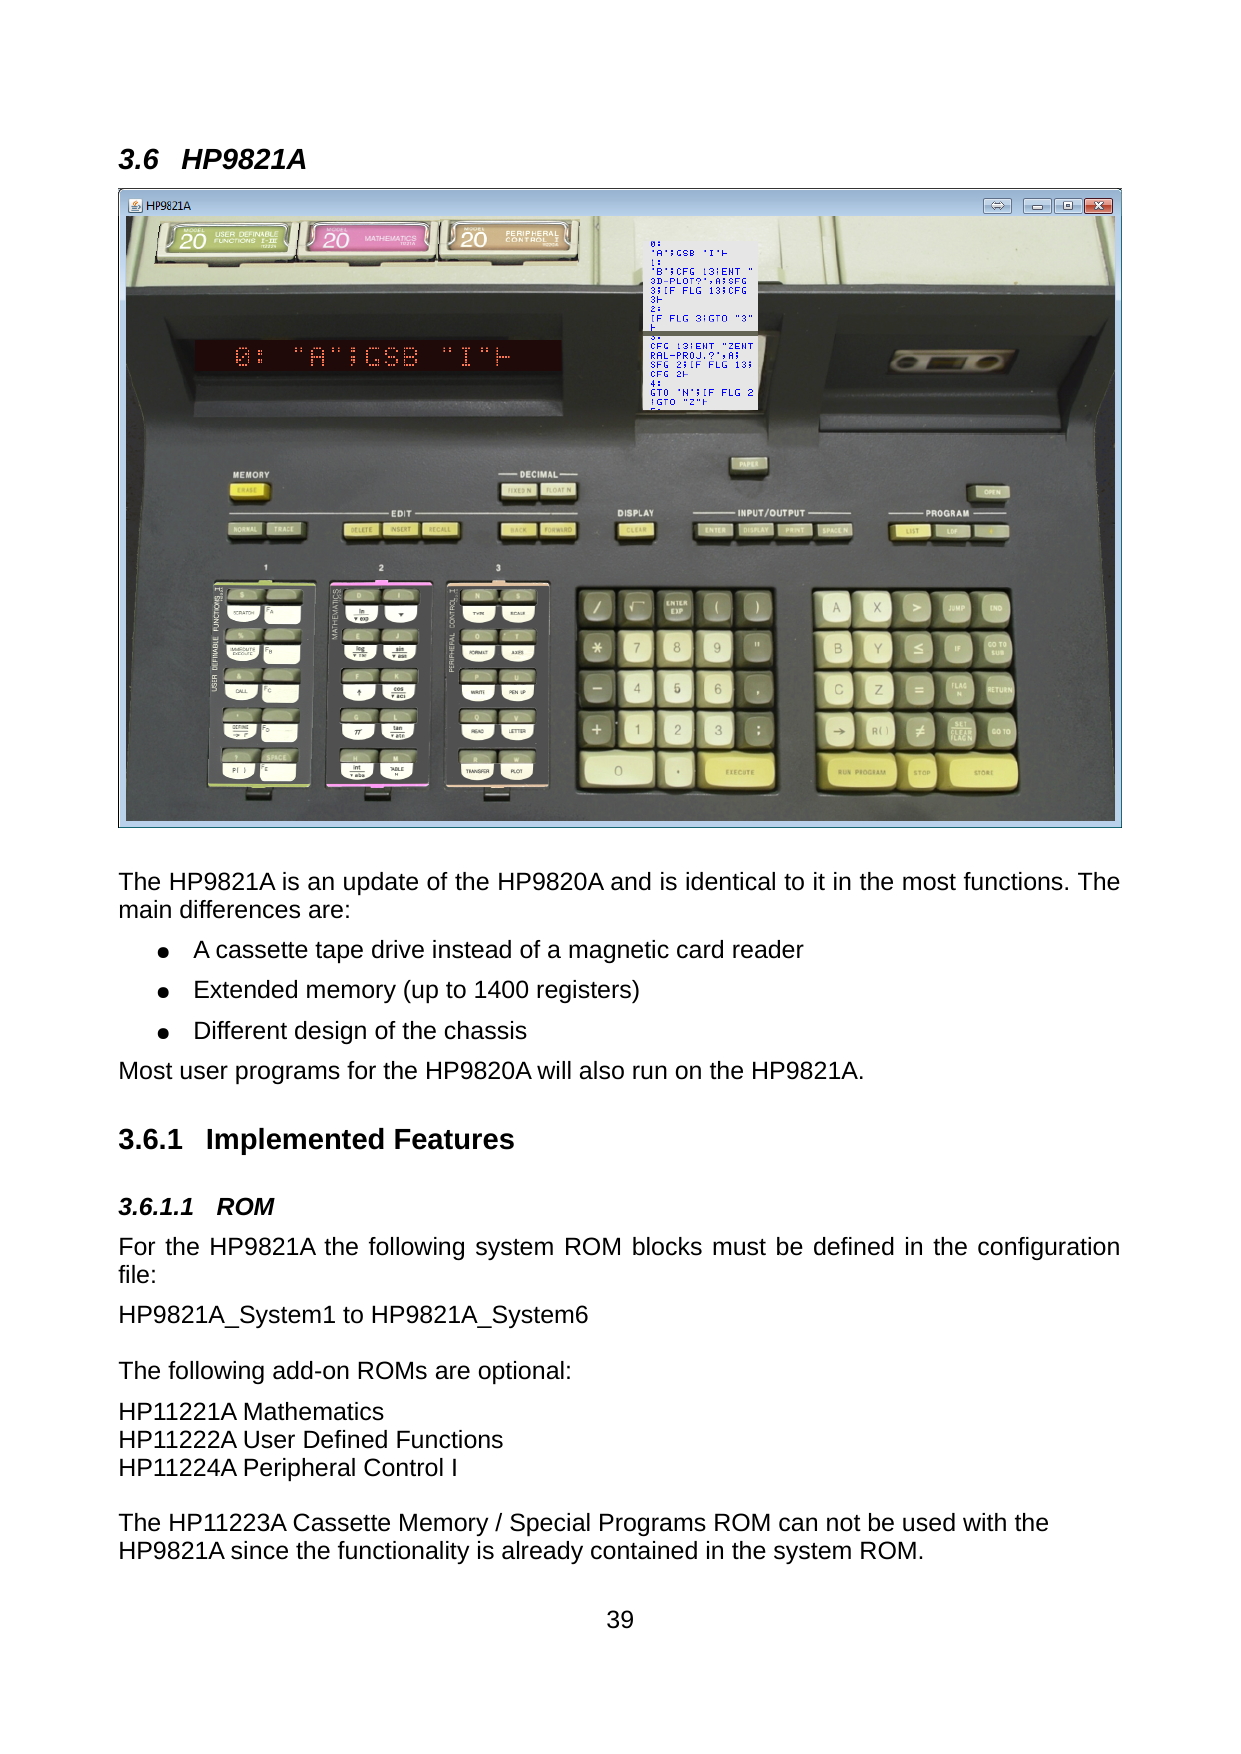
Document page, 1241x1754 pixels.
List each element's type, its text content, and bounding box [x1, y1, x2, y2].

text For the HP9821A the following system ROM blocks must be defined in the configuration file: [118, 1233, 1122, 1289]
text HP9821A_System1 to HP9821A_System6 [118, 1301, 1122, 1329]
subtitle HP9821A [118, 143, 1122, 176]
subtitle ROM [118, 1193, 1122, 1220]
subtitle Implemented Features [118, 1123, 1122, 1155]
text Most user programs for the HP9820A will also run on the HP9821A. [118, 1057, 1122, 1085]
list A cassette tape drive instead of a magnetic card reader [156, 936, 1122, 964]
picture [118, 188, 1122, 828]
text The HP9821A is an update of the HP9820A and is identical to it in the most functions. The main differences are: [118, 868, 1122, 923]
text HP11222A User Defined Functions [118, 1425, 1122, 1453]
text HP11224A Peripheral Control I [118, 1453, 1122, 1481]
list Different design of the chassis [156, 1017, 1122, 1045]
text The following add-on ROMs are optional: [118, 1357, 1122, 1385]
text The HP11223A Cassette Memory / Special Programs ROM can not be used with the HP9821A since the functionality is already contained in the system ROM. [118, 1509, 1122, 1565]
list Extended memory (up to 1400 registers) [156, 976, 1122, 1004]
text HP11221A Mathematics [118, 1397, 1122, 1425]
